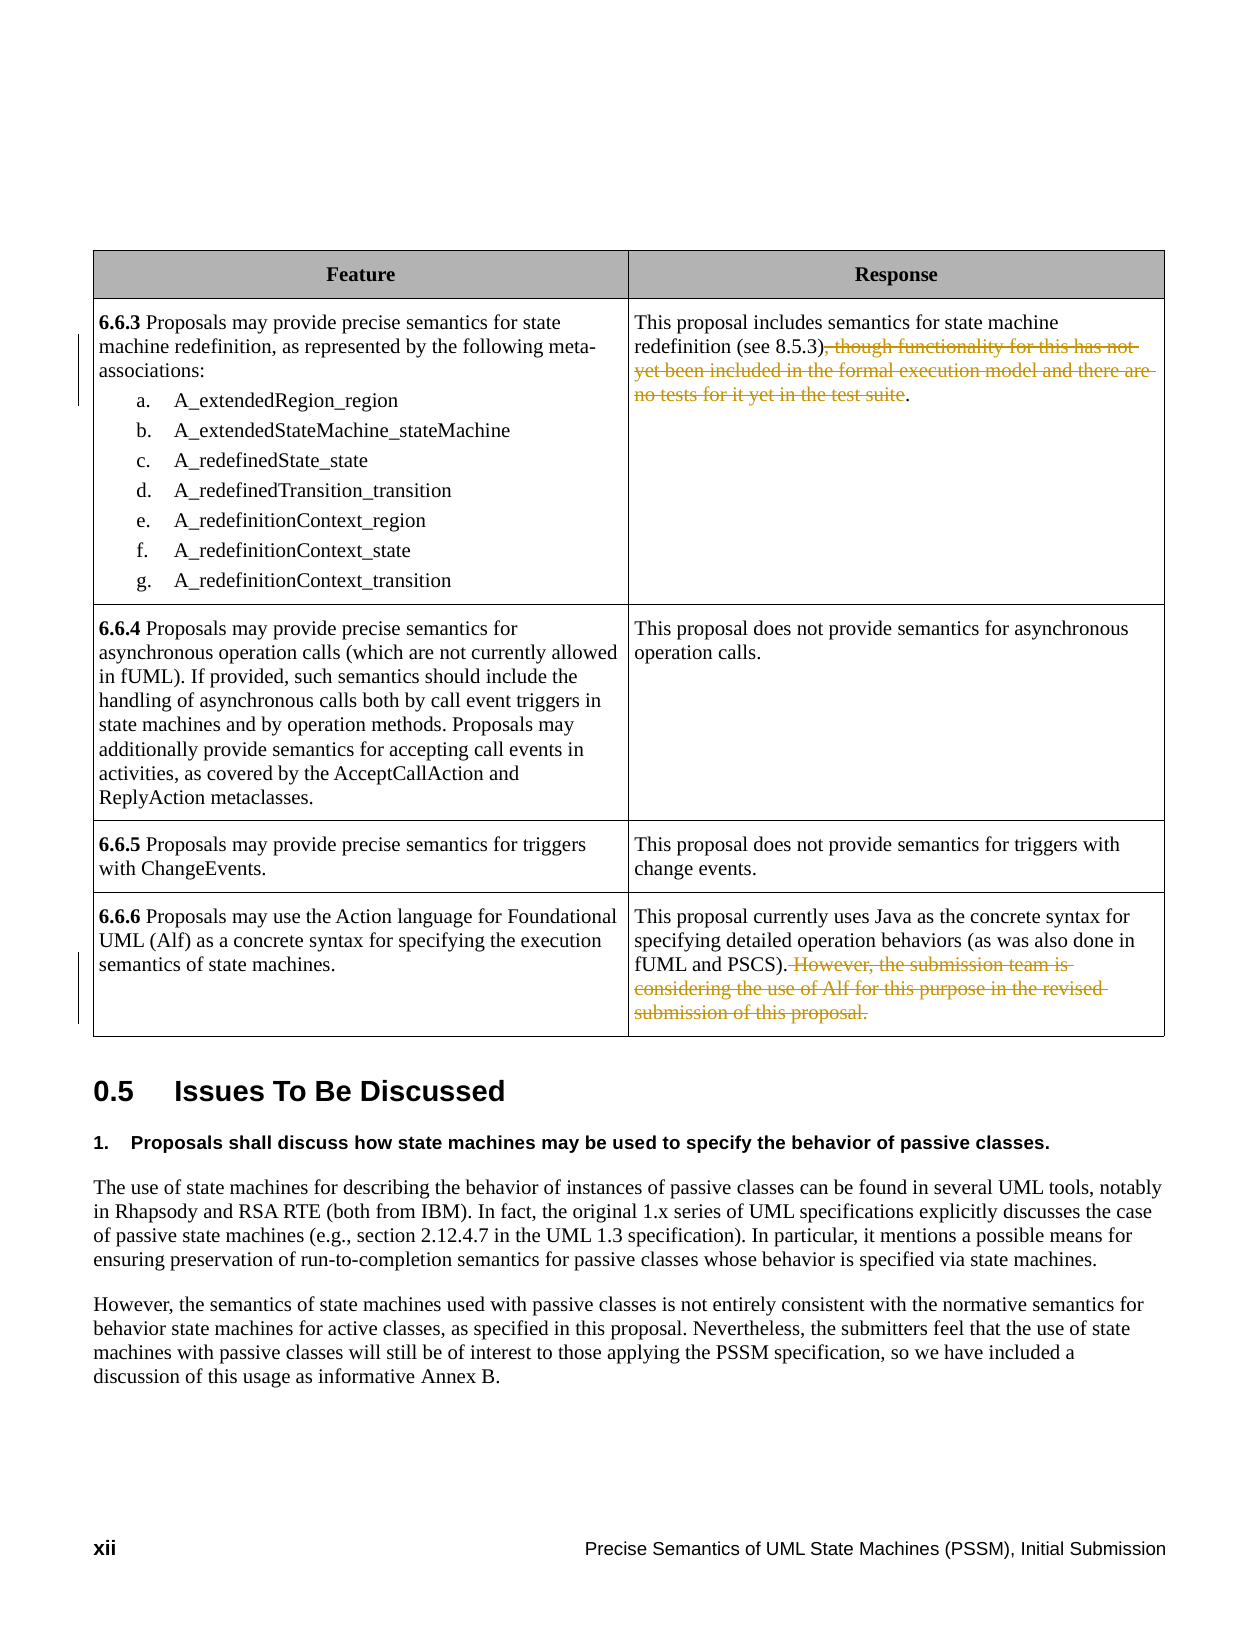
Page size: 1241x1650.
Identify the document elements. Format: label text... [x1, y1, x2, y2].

subtitle Proposals shall discuss how state machines may be used to specify the behavior of passive classes. [93, 1132, 1164, 1154]
text However, the semantics of state machines used with passive classes is not entirely consistent with the normative semantics for behavior state machines for active classes, as specified in this proposal. Nevertheless, the submitters feel that the use of state machines with passive classes will still be of interest to those applying the PSSM specification, so we have included a discussion of this usage as informative Annex B. [93, 1292, 1164, 1388]
table_cell This proposal does not provide semantics for asynchronous operation calls. [629, 605, 1164, 820]
table_cell This proposal currently uses Java as the concrete syntax for specifying detailed operation behaviors (as was also done in fUML and PSCS). [629, 893, 1164, 1036]
table_header Feature [94, 251, 628, 298]
table_cell 6.6.6 Proposals may use the Action language for Foundational UML (Alf) as a concrete syntax for specifying the execution semantics of state machines. [94, 893, 628, 1036]
table_cell 6.6.3 Proposals may provide precise semantics for state machine redefinition, as represented by the following meta-associations: A_extendedRegion_region A_extendedStateMachine_stateMachine A_redefinedState_state A_redefinedTransition_transition A_redefinitionContext_region A_redefinitionContext_state A_redefinitionContext_transition [94, 299, 628, 604]
table_cell 6.6.4 Proposals may provide precise semantics for asynchronous operation calls (which are not currently allowed in fUML). If provided, such semantics should include the handling of asynchronous calls both by call event triggers in state machines and by operation methods. Proposals may additionally provide semantics for accepting call events in activities, as covered by the AcceptCallAction and ReplyAction metaclasses. [94, 605, 628, 820]
text The use of state machines for describing the behavior of instances of passive classes can be found in several UML tools, notably in Rhapsody and RSA RTE (both from IBM). In fact, the original 1.x series of UML specifications explicitly discusses the case of passive state machines (e.g., section 2.12.4.7 in the UML 1.3 specification). In particular, it mentions a possible means for ensuring preservation of run-to-completion semantics for passive classes whose behavior is specified via state machines. [93, 1175, 1164, 1271]
table_cell This proposal does not provide semantics for triggers with change events. [629, 821, 1164, 892]
table_header Response [629, 251, 1164, 298]
table_cell This proposal includes semantics for state machine redefinition (see 8.5.3). [629, 299, 1164, 604]
subtitle Issues To Be Discussed [93, 1072, 1164, 1107]
table_cell 6.6.5 Proposals may provide precise semantics for triggers with ChangeEvents. [94, 821, 628, 892]
